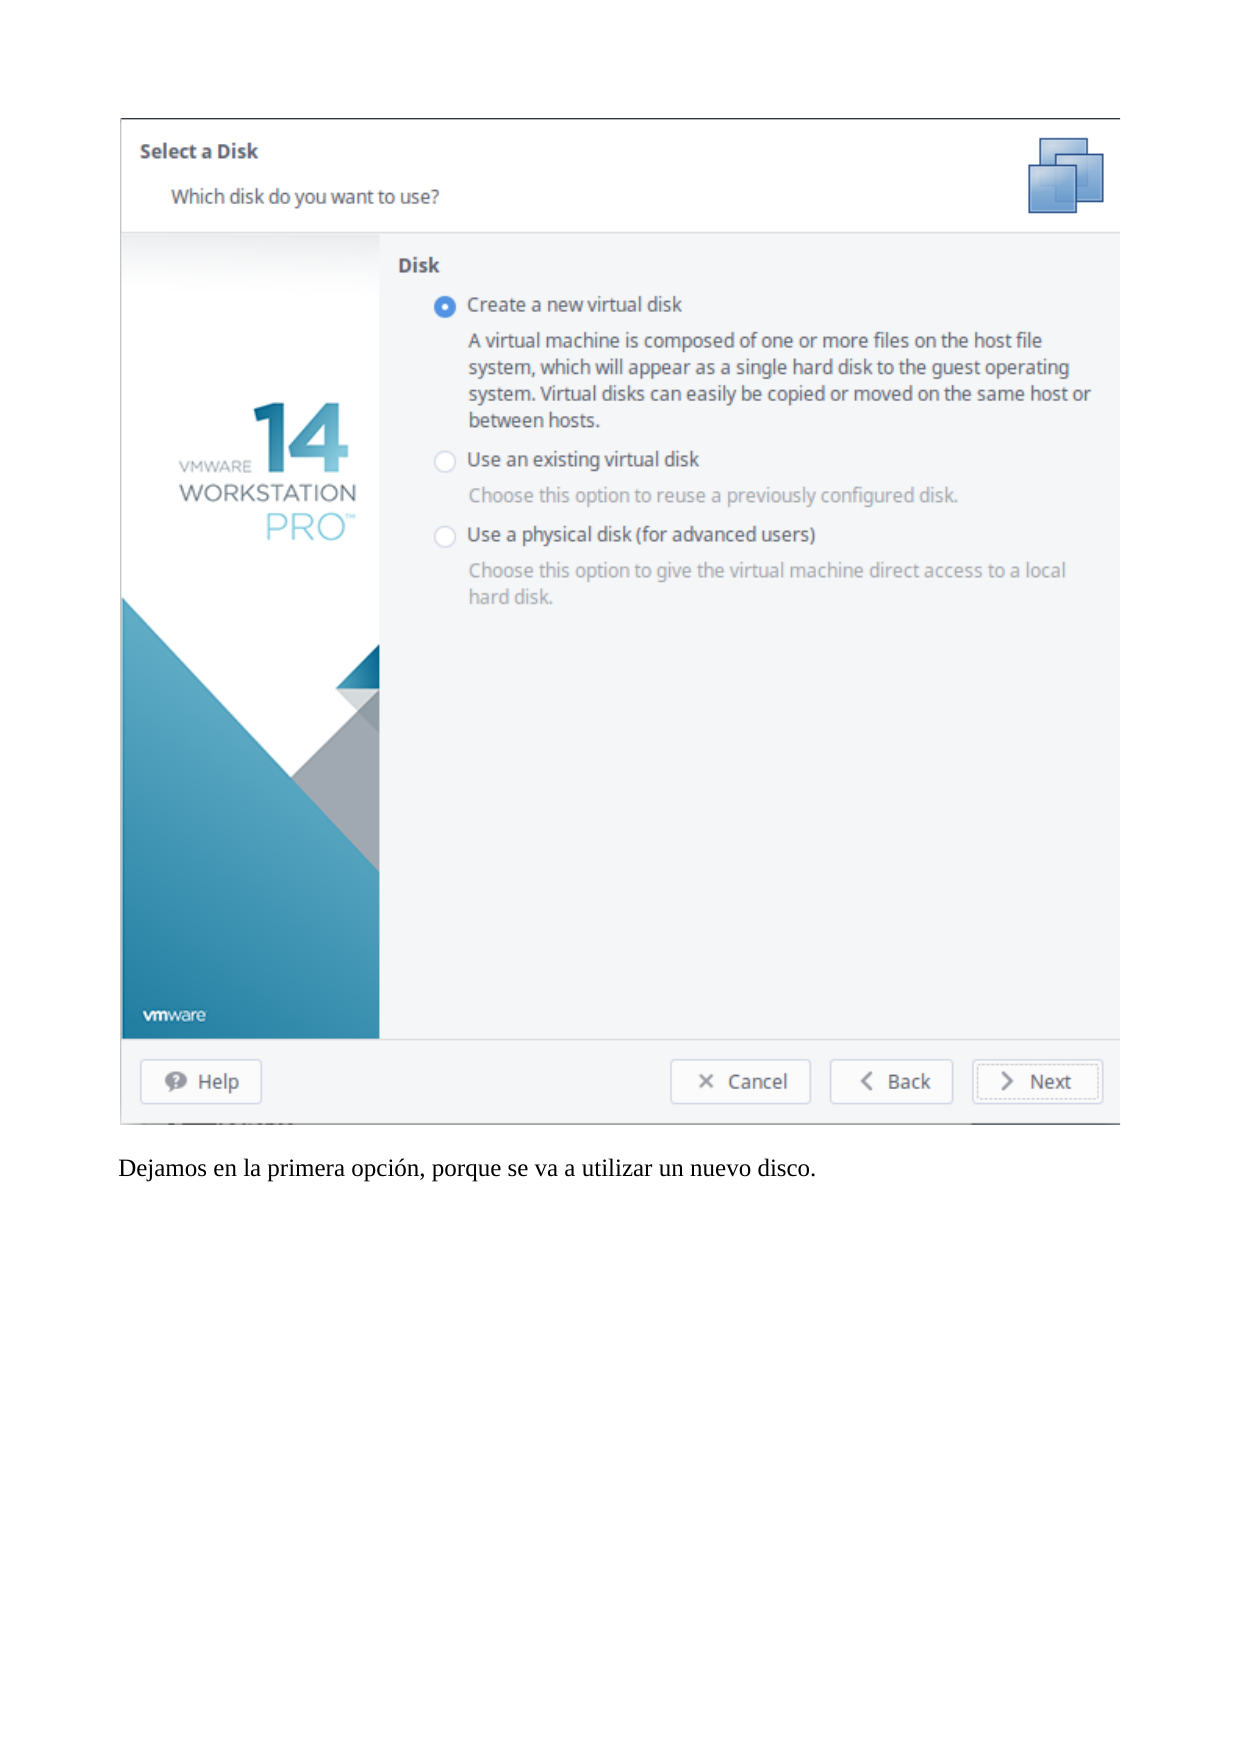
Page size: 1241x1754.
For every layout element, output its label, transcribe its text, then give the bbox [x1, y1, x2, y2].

text Dejamos en la primera opción, porque se va a utilizar un nuevo disco. [118, 1153, 1122, 1182]
picture [120, 118, 1121, 1125]
